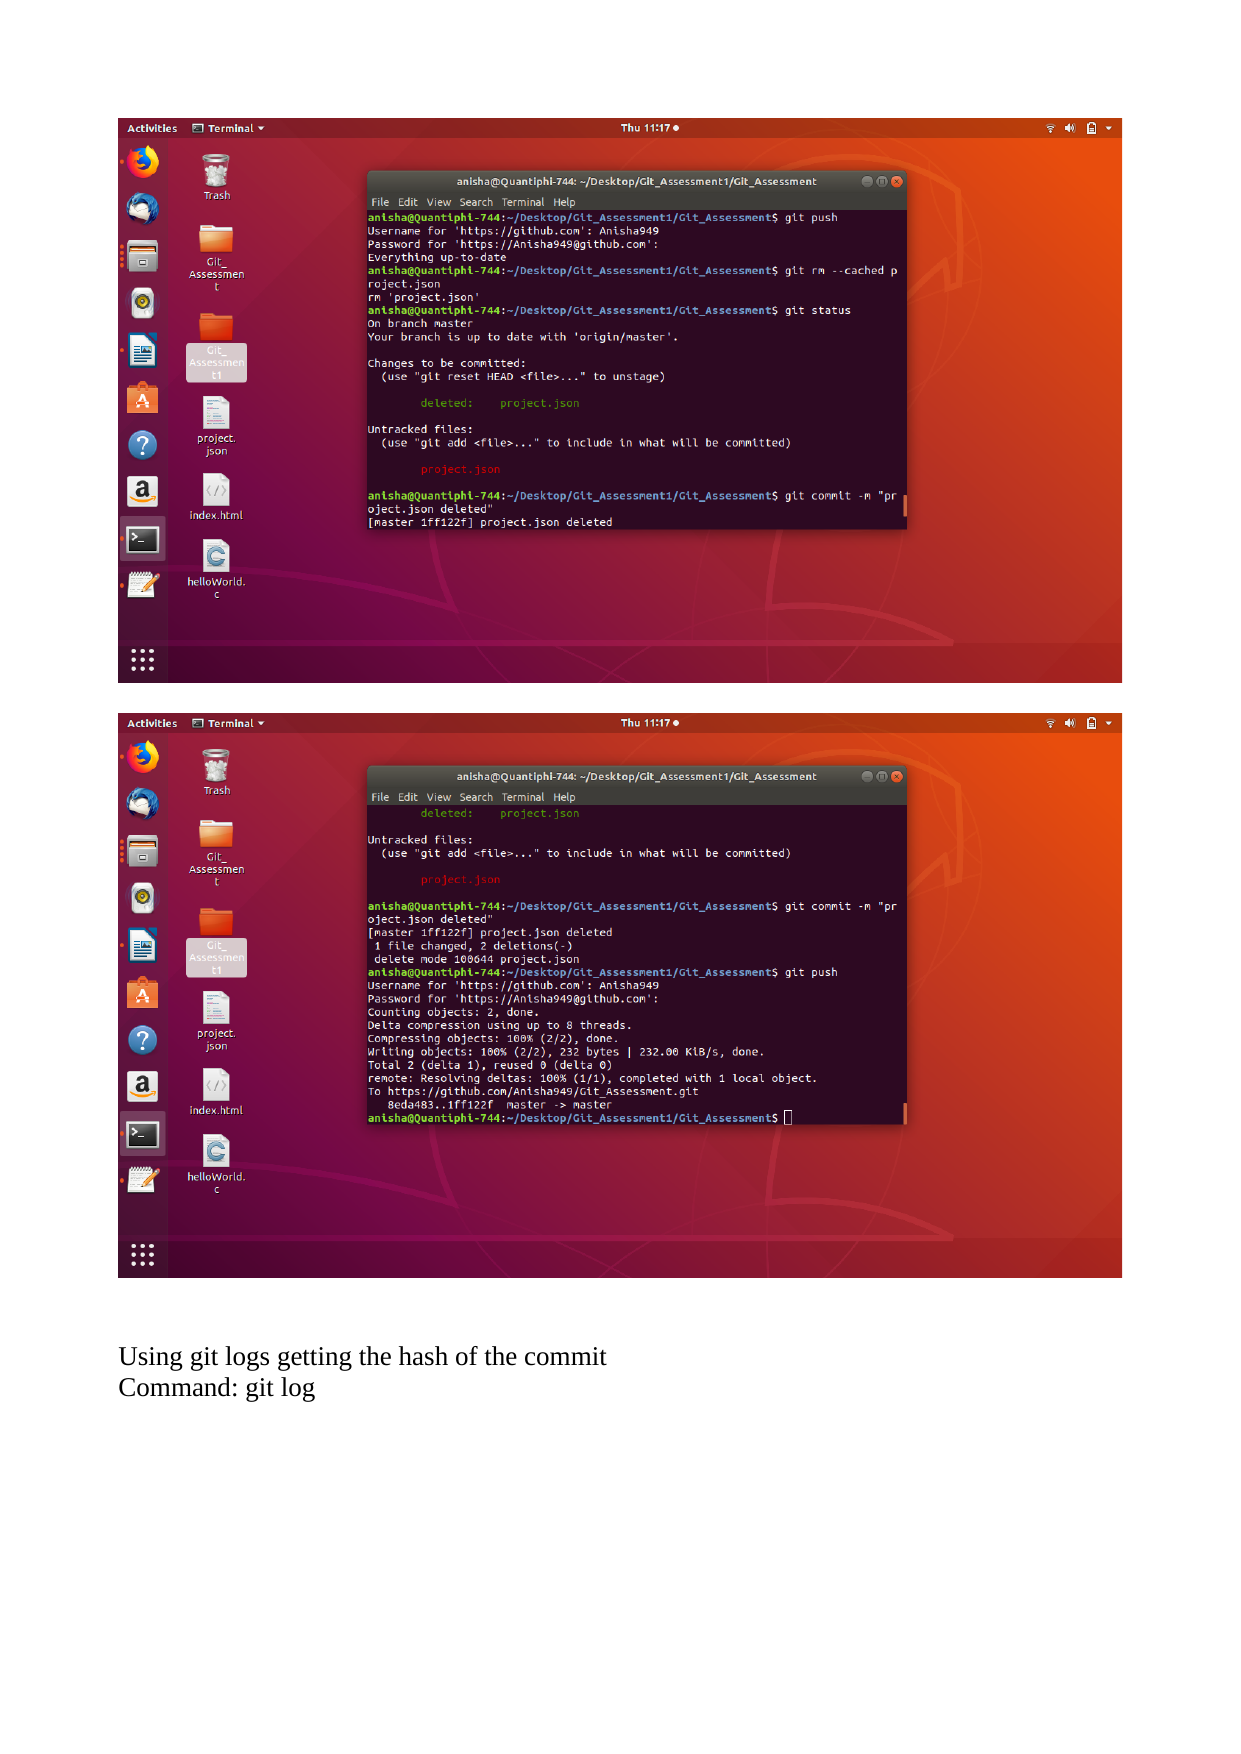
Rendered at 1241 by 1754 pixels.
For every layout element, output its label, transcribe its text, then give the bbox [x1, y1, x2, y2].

picture [118, 118, 1123, 683]
text Using git logs getting the hash of the commit [118, 1340, 1122, 1371]
text Command: git log [118, 1371, 1122, 1403]
picture [118, 713, 1123, 1278]
